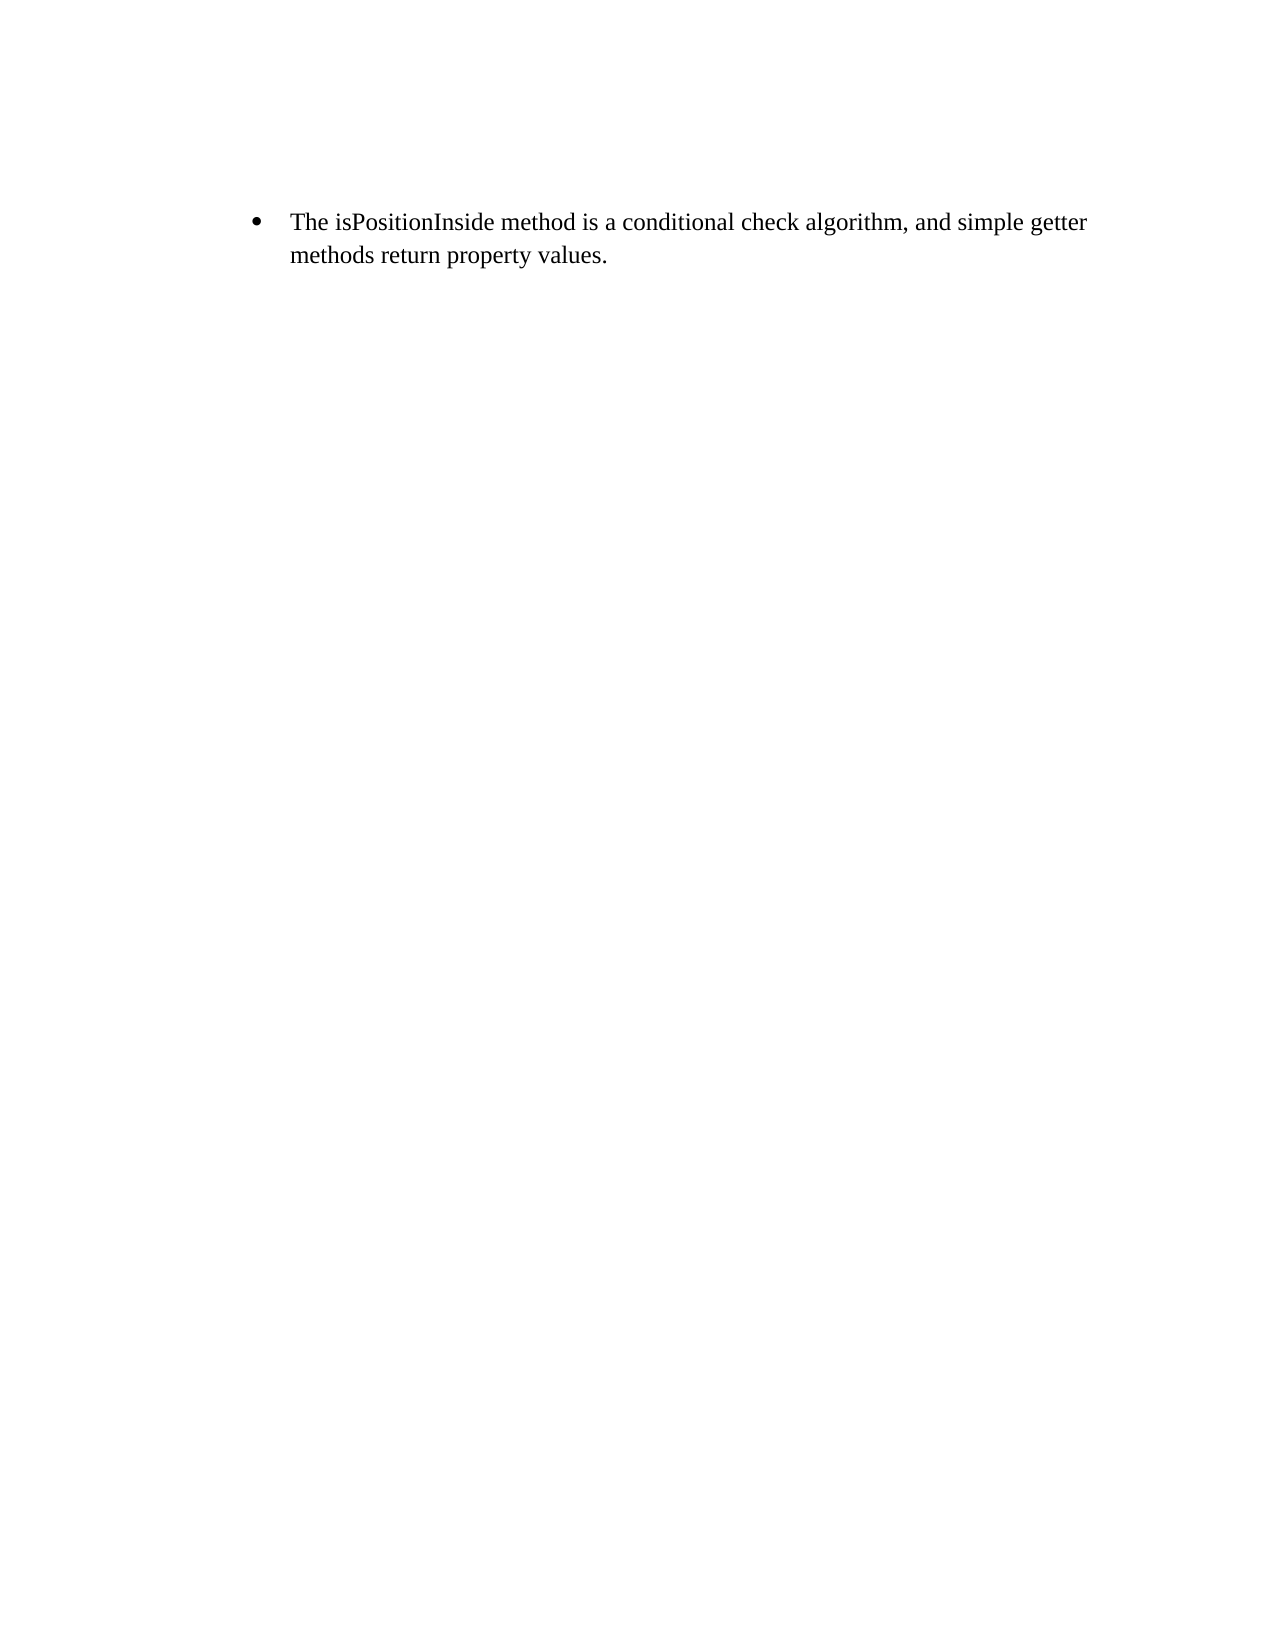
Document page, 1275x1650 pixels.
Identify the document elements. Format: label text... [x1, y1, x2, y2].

list The isPositionInside method is a conditional check algorithm, and simple getter methods return property values. [252, 207, 1098, 268]
